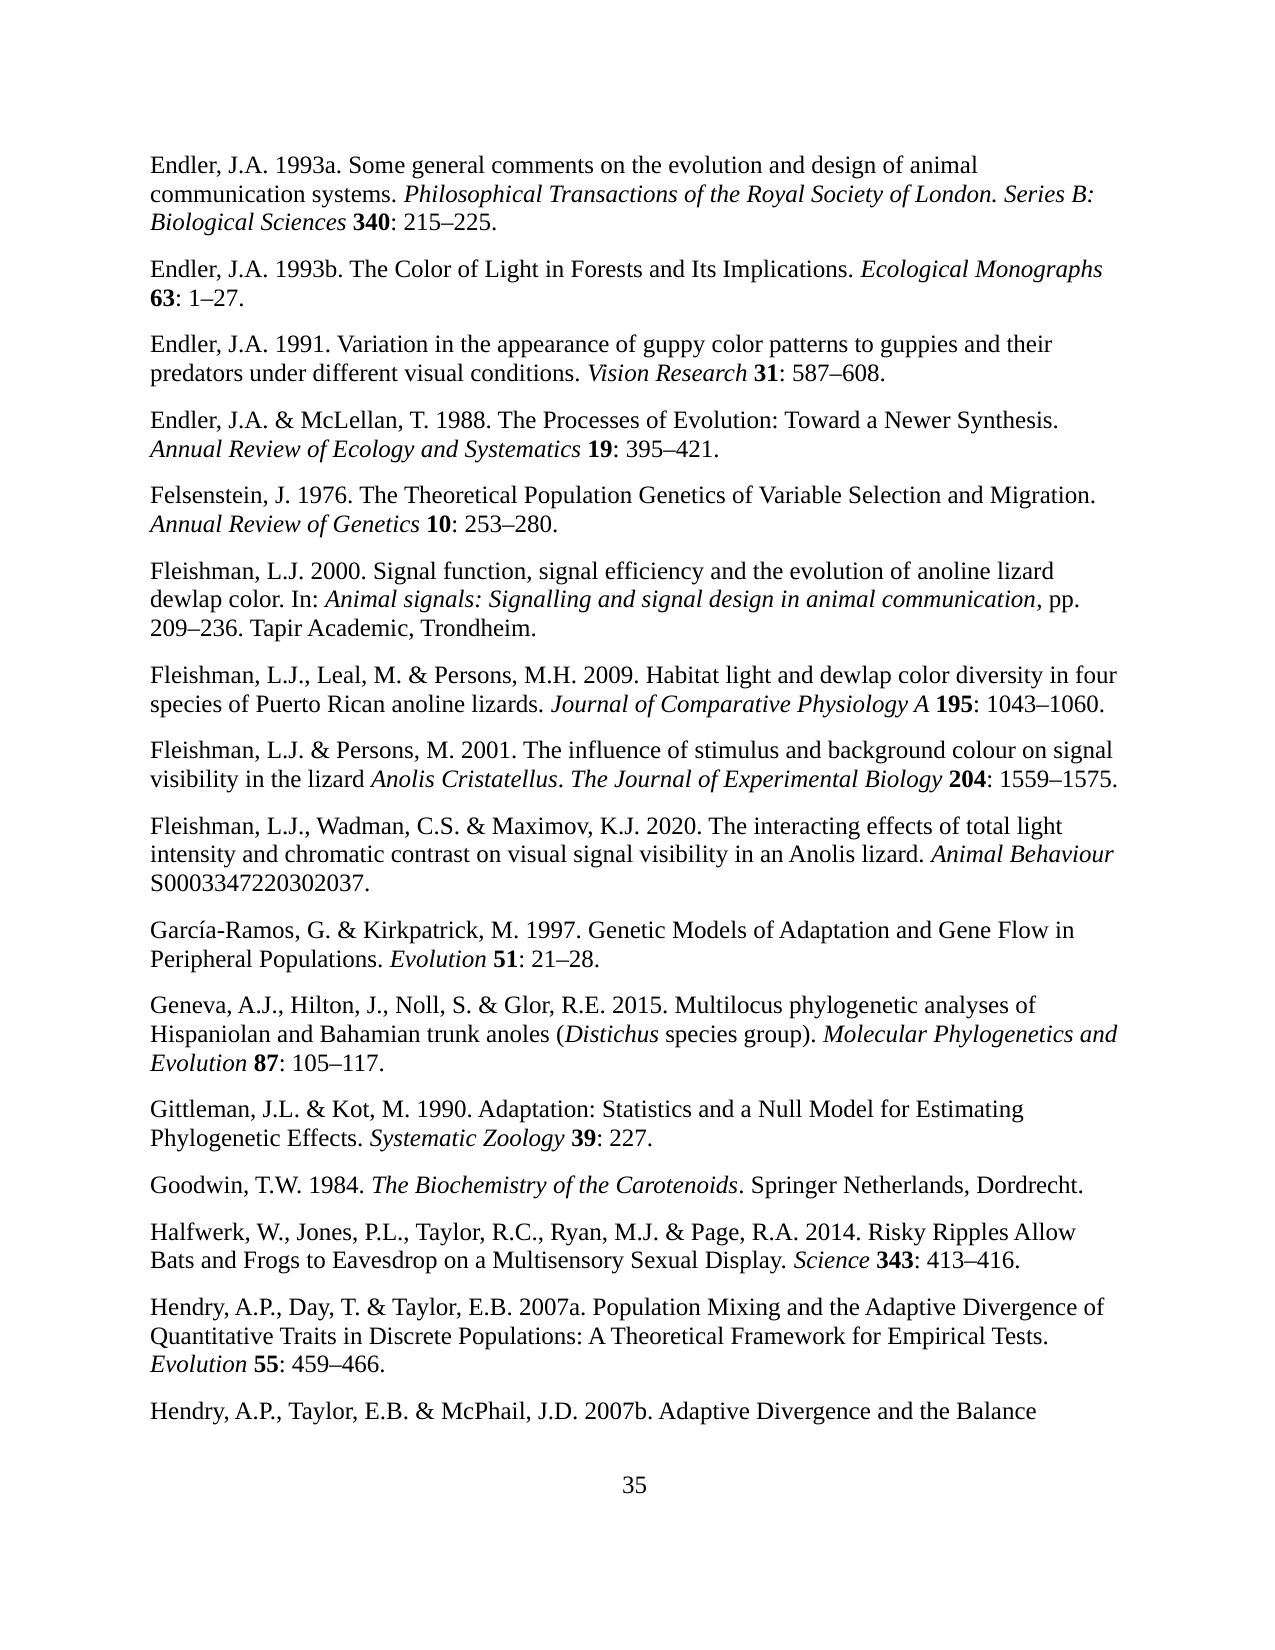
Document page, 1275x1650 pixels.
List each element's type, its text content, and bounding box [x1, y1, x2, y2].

text García-Ramos, G. & Kirkpatrick, M. 1997. Genetic Models of Adaptation and Gene Flow in Peripheral Populations. Evolution 51: 21–28. [150, 915, 1125, 972]
text Felsenstein, J. 1976. The Theoretical Population Genetics of Variable Selection and Migration. Annual Review of Genetics 10: 253–280. [150, 480, 1125, 538]
text Hendry, A.P., Taylor, E.B. & McPhail, J.D. 2007b. Adaptive Divergence and the Balance [150, 1396, 1125, 1425]
text Halfwerk, W., Jones, P.L., Taylor, R.C., Ryan, M.J. & Page, R.A. 2014. Risky Ripples Allow Bats and Frogs to Eavesdrop on a Multisensory Sexual Display. Science 343: 413–416. [150, 1217, 1125, 1274]
text Endler, J.A. 1993b. The Color of Light in Forests and Its Implications. Ecological Monographs 63: 1–27. [150, 254, 1125, 312]
text Fleishman, L.J. 2000. Signal function, signal efficiency and the evolution of anoline lizard dewlap color. In: Animal signals: Signalling and signal design in animal communication, pp. 209–236. Tapir Academic, Trondheim. [150, 556, 1125, 642]
text Endler, J.A. & McLellan, T. 1988. The Processes of Evolution: Toward a Newer Synthesis. Annual Review of Ecology and Systematics 19: 395–421. [150, 405, 1125, 462]
text Fleishman, L.J., Wadman, C.S. & Maximov, K.J. 2020. The interacting effects of total light intensity and chromatic contrast on visual signal visibility in an Anolis lizard. Animal Behaviour S0003347220302037. [150, 811, 1125, 897]
text Geneva, A.J., Hilton, J., Noll, S. & Glor, R.E. 2015. Multilocus phylogenetic analyses of Hispaniolan and Bahamian trunk anoles (Distichus species group). Molecular Phylogenetics and Evolution 87: 105–117. [150, 990, 1125, 1077]
text Fleishman, L.J. & Persons, M. 2001. The influence of stimulus and background colour on signal visibility in the lizard Anolis Cristatellus. The Journal of Experimental Biology 204: 1559–1575. [150, 735, 1125, 793]
text Goodwin, T.W. 1984. The Biochemistry of the Carotenoids. Springer Netherlands, Dordrecht. [150, 1170, 1125, 1199]
text Endler, J.A. 1993a. Some general comments on the evolution and design of animal communication systems. Philosophical Transactions of the Royal Society of London. Series B: Biological Sciences 340: 215–225. [150, 150, 1125, 236]
text Fleishman, L.J., Leal, M. & Persons, M.H. 2009. Habitat light and dewlap color diversity in four species of Puerto Rican anoline lizards. Journal of Comparative Physiology A 195: 1043–1060. [150, 660, 1125, 717]
text Gittleman, J.L. & Kot, M. 1990. Adaptation: Statistics and a Null Model for Estimating Phylogenetic Effects. Systematic Zoology 39: 227. [150, 1094, 1125, 1152]
text Endler, J.A. 1991. Variation in the appearance of guppy color patterns to guppies and their predators under different visual conditions. Vision Research 31: 587–608. [150, 329, 1125, 387]
text Hendry, A.P., Day, T. & Taylor, E.B. 2007a. Population Mixing and the Adaptive Divergence of Quantitative Traits in Discrete Populations: A Theoretical Framework for Empirical Tests. Evolution 55: 459–466. [150, 1292, 1125, 1378]
